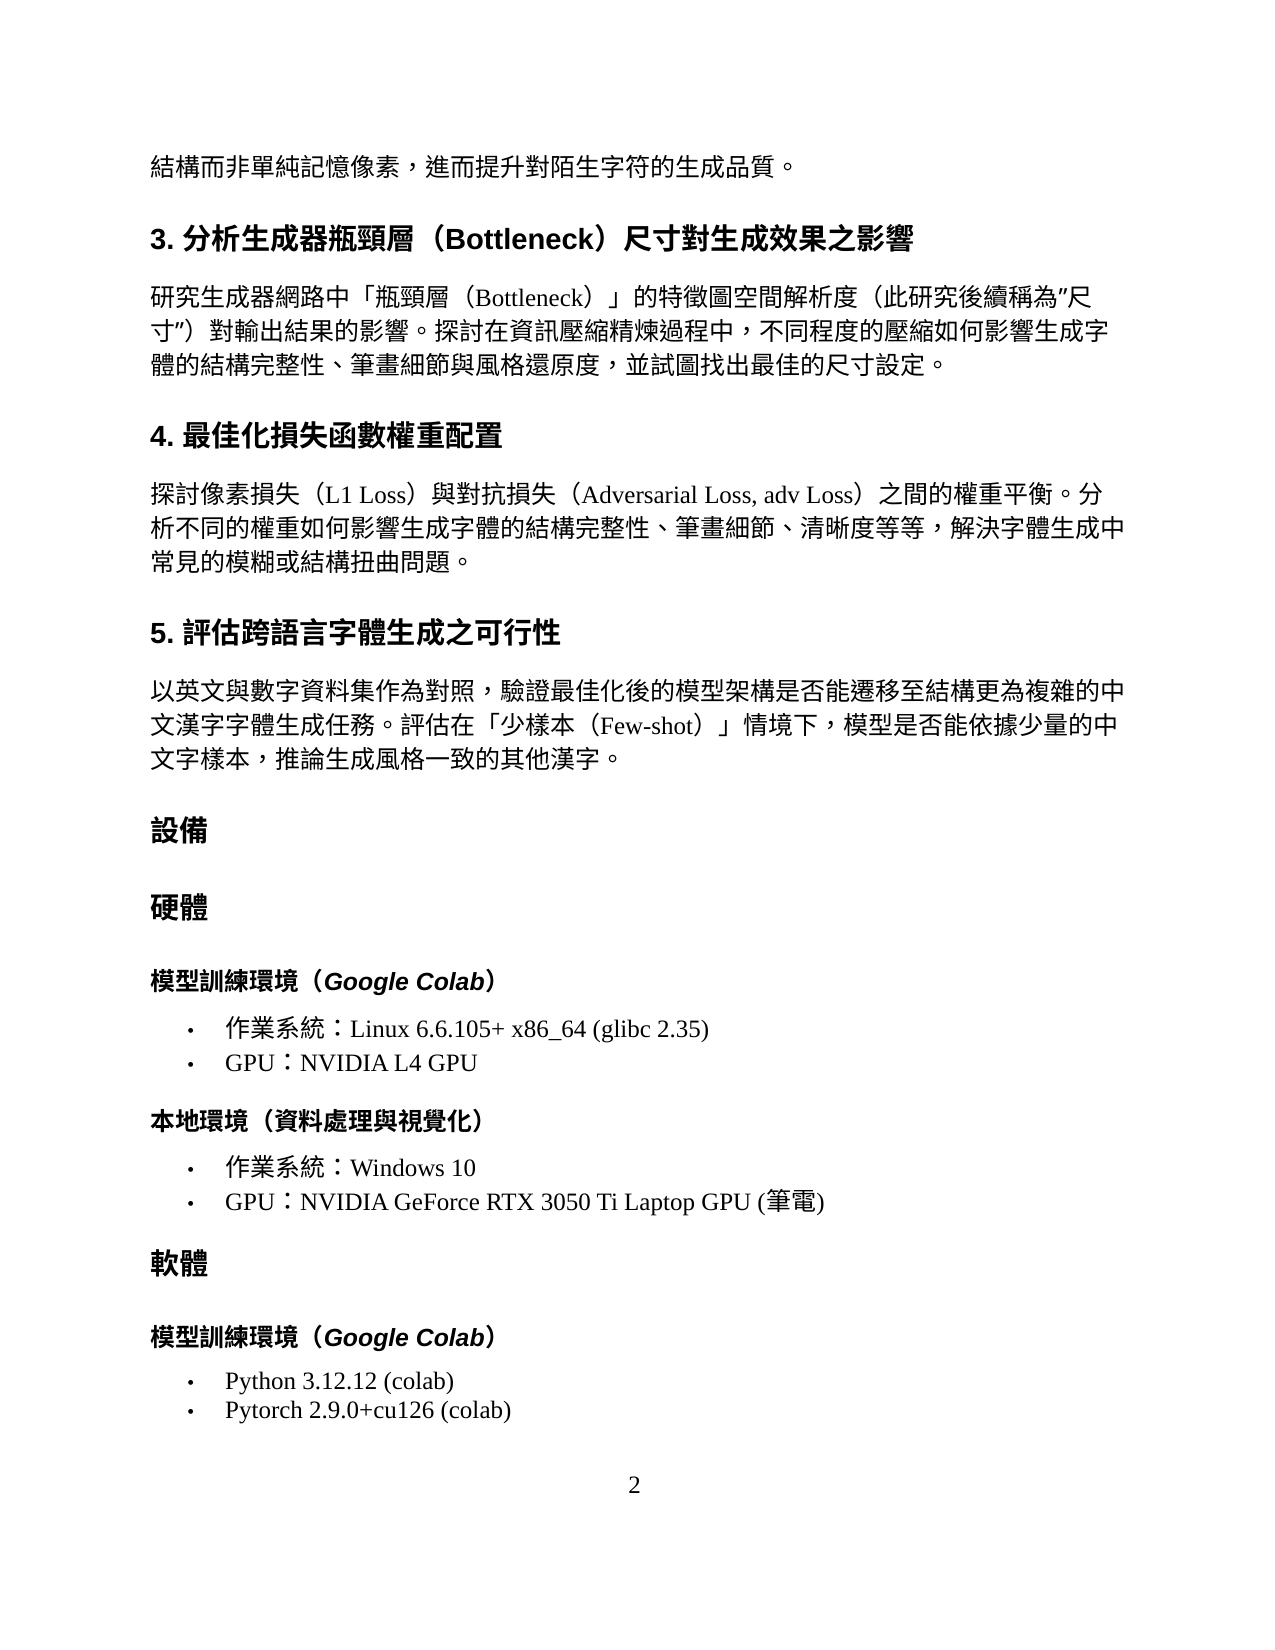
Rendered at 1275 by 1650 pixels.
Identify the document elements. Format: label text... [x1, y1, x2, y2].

text 研究生成器網路中「瓶頸層（Bottleneck）」的特徵圖空間解析度（此研究後續稱為”尺寸”）對輸出結果的影響。探討在資訊壓縮精煉過程中，不同程度的壓縮如何影響生成字體的結構完整性、筆畫細節與風格還原度，並試圖找出最佳的尺寸設定。 [150, 279, 1125, 381]
subtitle 設備 [150, 810, 1125, 849]
subtitle 模型訓練環境（Google Colab） [150, 964, 1125, 998]
subtitle 5. 評估跨語言字體生成之可行性 [150, 613, 1125, 652]
subtitle 3. 分析生成器瓶頸層（Bottleneck）尺寸對生成效果之影響 [150, 218, 1125, 258]
subtitle 軟體 [150, 1243, 1125, 1283]
subtitle 硬體 [150, 887, 1125, 927]
subtitle 模型訓練環境（Google Colab） [150, 1320, 1125, 1354]
list 作業系統：Linux 6.6.105+ x86_64 (glibc 2.35) [187, 1011, 1125, 1044]
list GPU：NVIDIA L4 GPU [187, 1044, 1125, 1079]
list Pytorch 2.9.0+cu126 (colab) [187, 1395, 1125, 1424]
subtitle 4. 最佳化損失函數權重配置 [150, 415, 1125, 455]
text 以英文與數字資料集作為對照，驗證最佳化後的模型架構是否能遷移至結構更為複雜的中文漢字字體生成任務。評估在「少樣本（Few-shot）」情境下，模型是否能依據少量的中文字樣本，推論生成風格一致的其他漢字。 [150, 674, 1125, 776]
text 結構而非單純記憶像素，進而提升對陌生字符的生成品質。 [150, 150, 1125, 184]
text 探討像素損失（L1 Loss）與對抗損失（Adversarial Loss, adv Loss）之間的權重平衡。分析不同的權重如何影響生成字體的結構完整性、筆畫細節、清晰度等等，解決字體生成中常見的模糊或結構扭曲問題。 [150, 476, 1125, 579]
list 作業系統：Windows 10 [187, 1150, 1125, 1184]
list GPU：NVIDIA GeForce RTX 3050 Ti Laptop GPU (筆電) [187, 1184, 1125, 1218]
subtitle 本地環境（資料處理與視覺化） [150, 1104, 1125, 1137]
list Python 3.12.12 (colab) [187, 1366, 1125, 1395]
